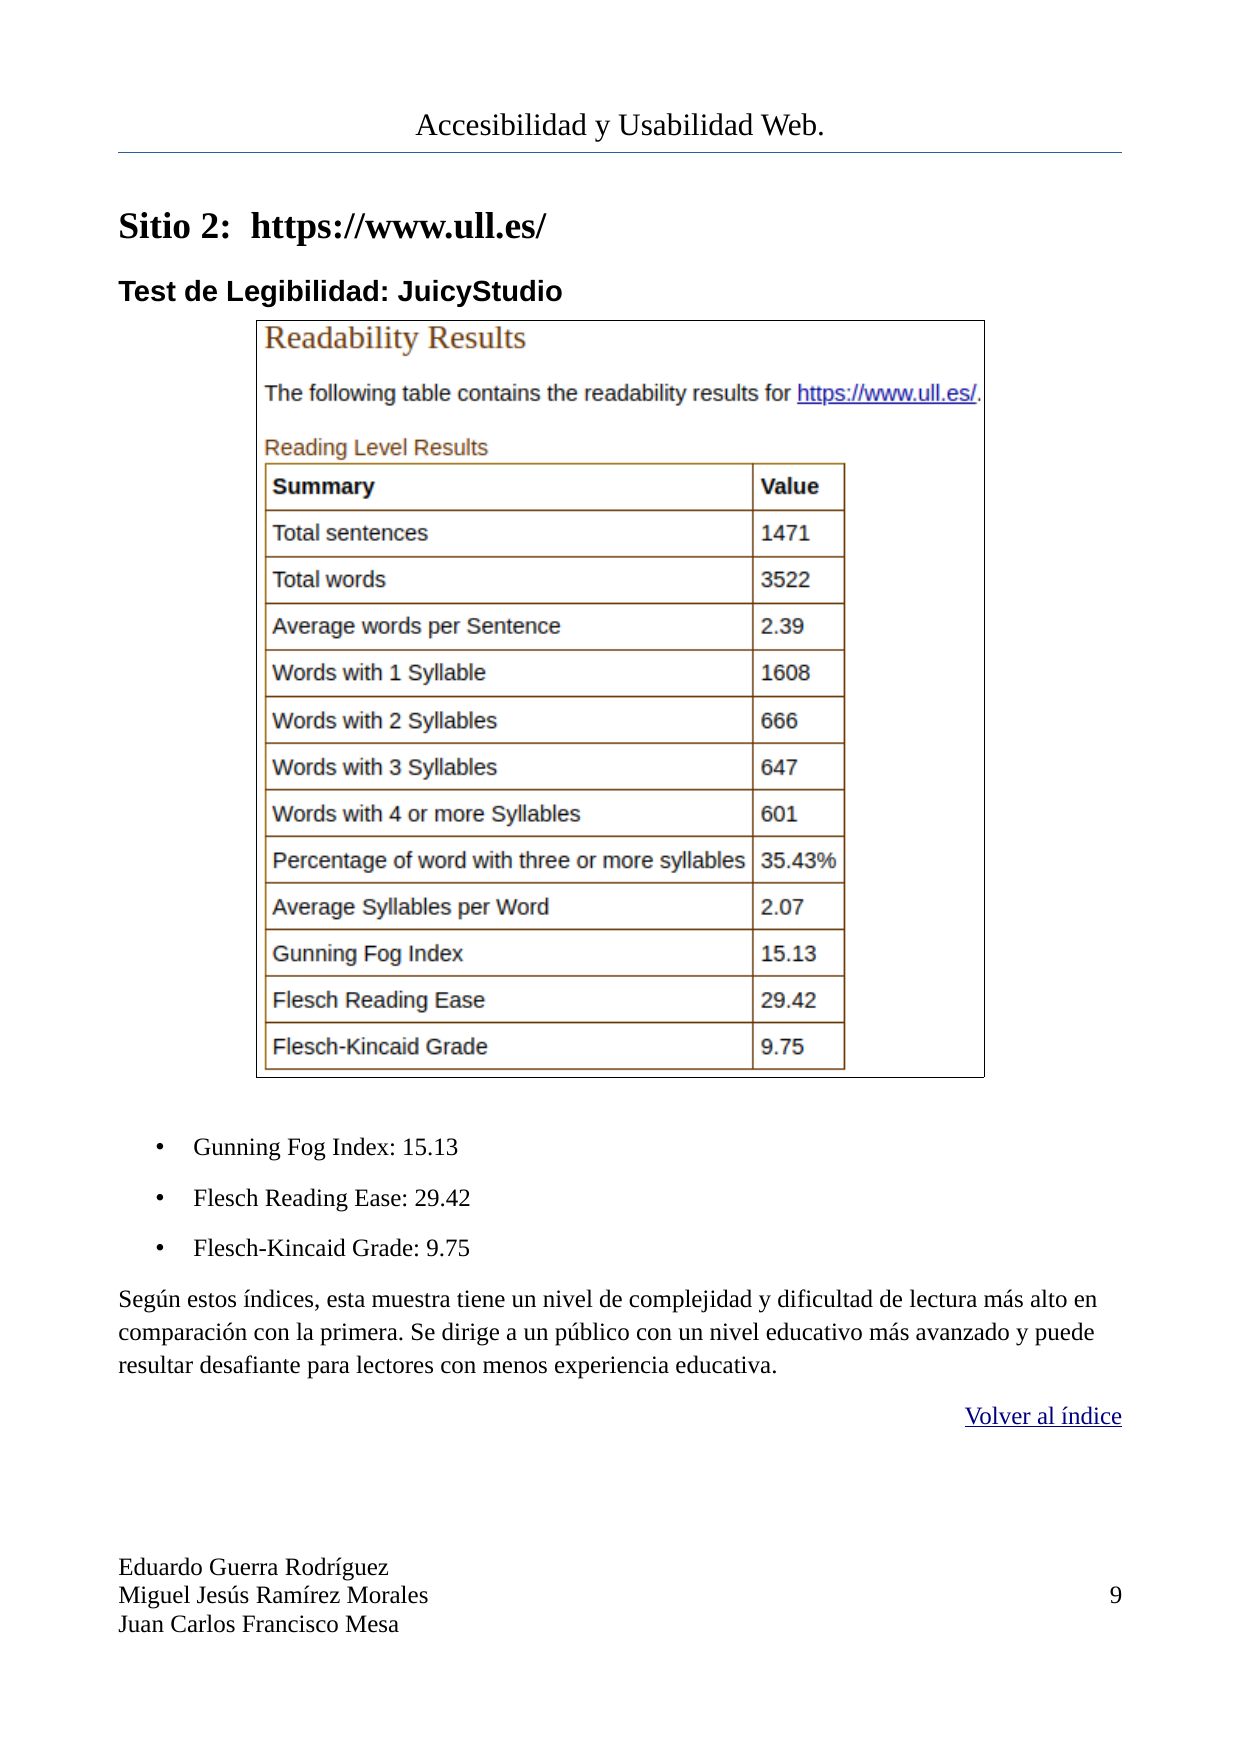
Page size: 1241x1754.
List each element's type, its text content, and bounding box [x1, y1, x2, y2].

picture [259, 322, 981, 1074]
subtitle Sitio 2: https://www.ull.es/ [118, 204, 1122, 247]
text Volver al índice [118, 1401, 1122, 1430]
list Flesch-Kincaid Grade: 9.75 [156, 1233, 1122, 1262]
text Según estos índices, esta muestra tiene un nivel de complejidad y dificultad de lectura más alto en comparación con la primera. Se dirige a un público con un nivel educativo más avanzado y puede resultar desafiante para lectores con menos experiencia educativa. [118, 1284, 1122, 1379]
subtitle Test de Legibilidad: JuicyStudio [118, 274, 1122, 307]
list Flesch Reading Ease: 29.42 [156, 1183, 1122, 1212]
list Gunning Fog Index: 15.13 [156, 1132, 1122, 1161]
